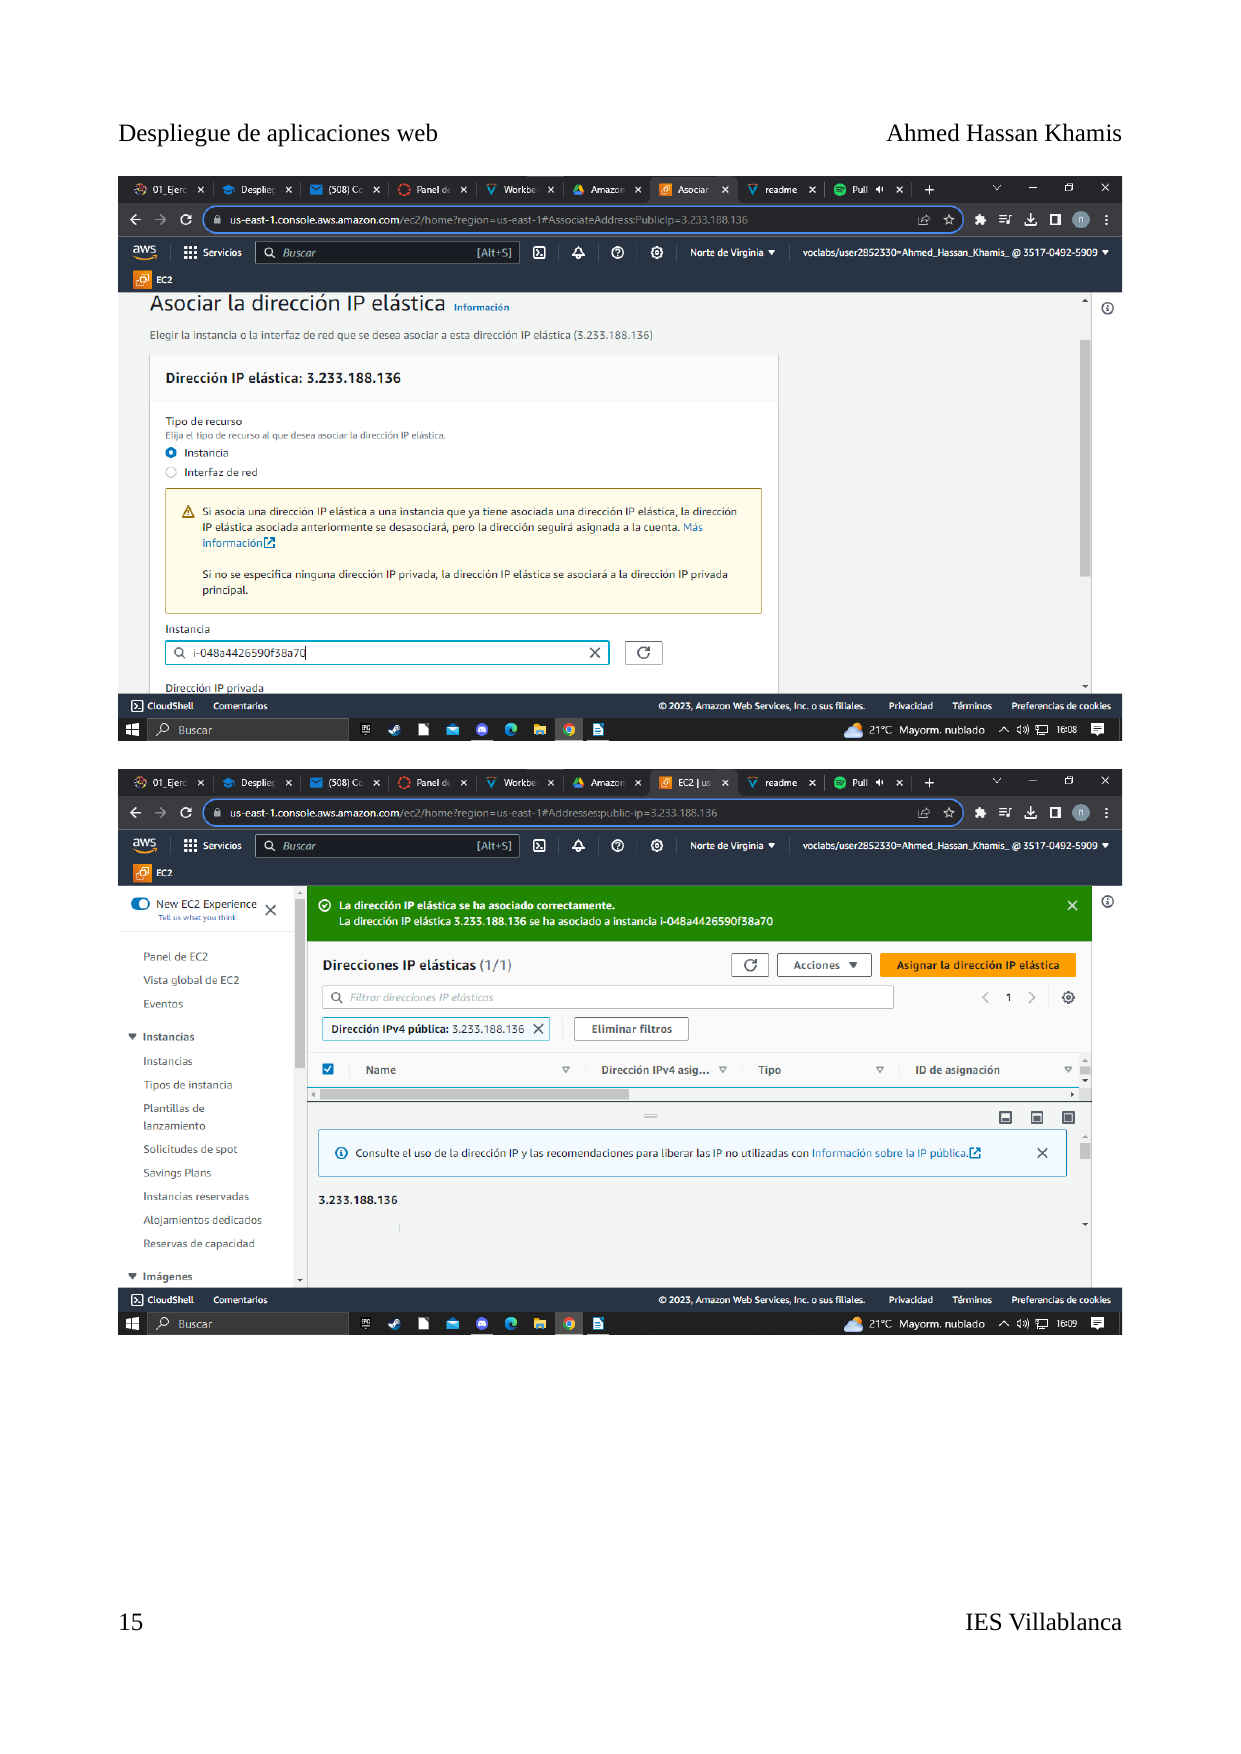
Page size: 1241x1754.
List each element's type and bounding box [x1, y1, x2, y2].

picture [118, 769, 1123, 1335]
picture [118, 176, 1123, 741]
